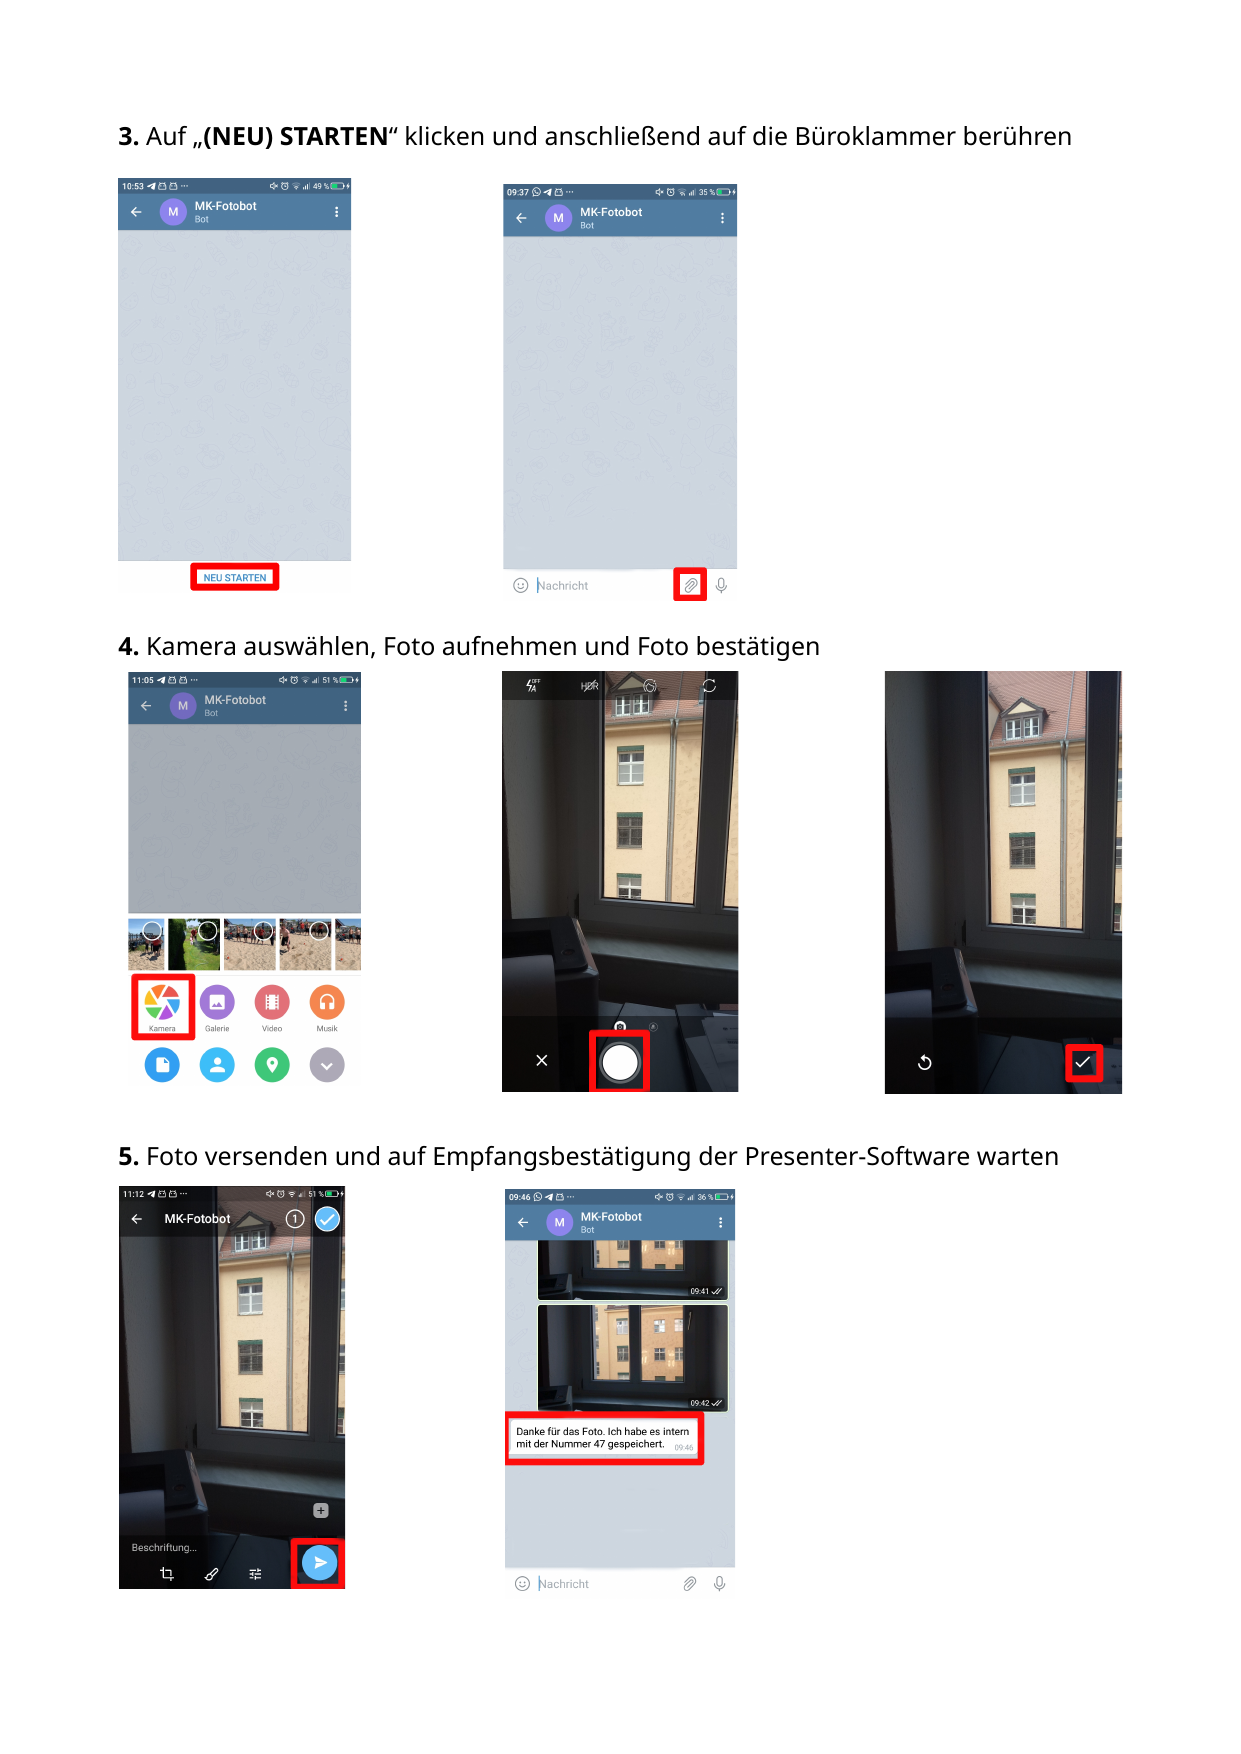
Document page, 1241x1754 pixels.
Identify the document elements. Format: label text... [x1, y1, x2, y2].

picture [502, 671, 739, 1092]
text 4. Kamera auswählen, Foto aufnehmen und Foto bestätigen [118, 628, 1122, 663]
text 5. Foto versenden und auf Empfangsbestätigung der Presenter-Software warten [118, 1139, 1122, 1173]
picture [128, 672, 361, 1086]
picture [119, 1186, 346, 1589]
picture [505, 1189, 736, 1599]
picture [503, 184, 738, 601]
picture [118, 178, 352, 593]
picture [884, 671, 1123, 1094]
text 3. Auf „(NEU) STARTEN“ klicken und anschließend auf die Büroklammer berühren [118, 118, 1122, 152]
